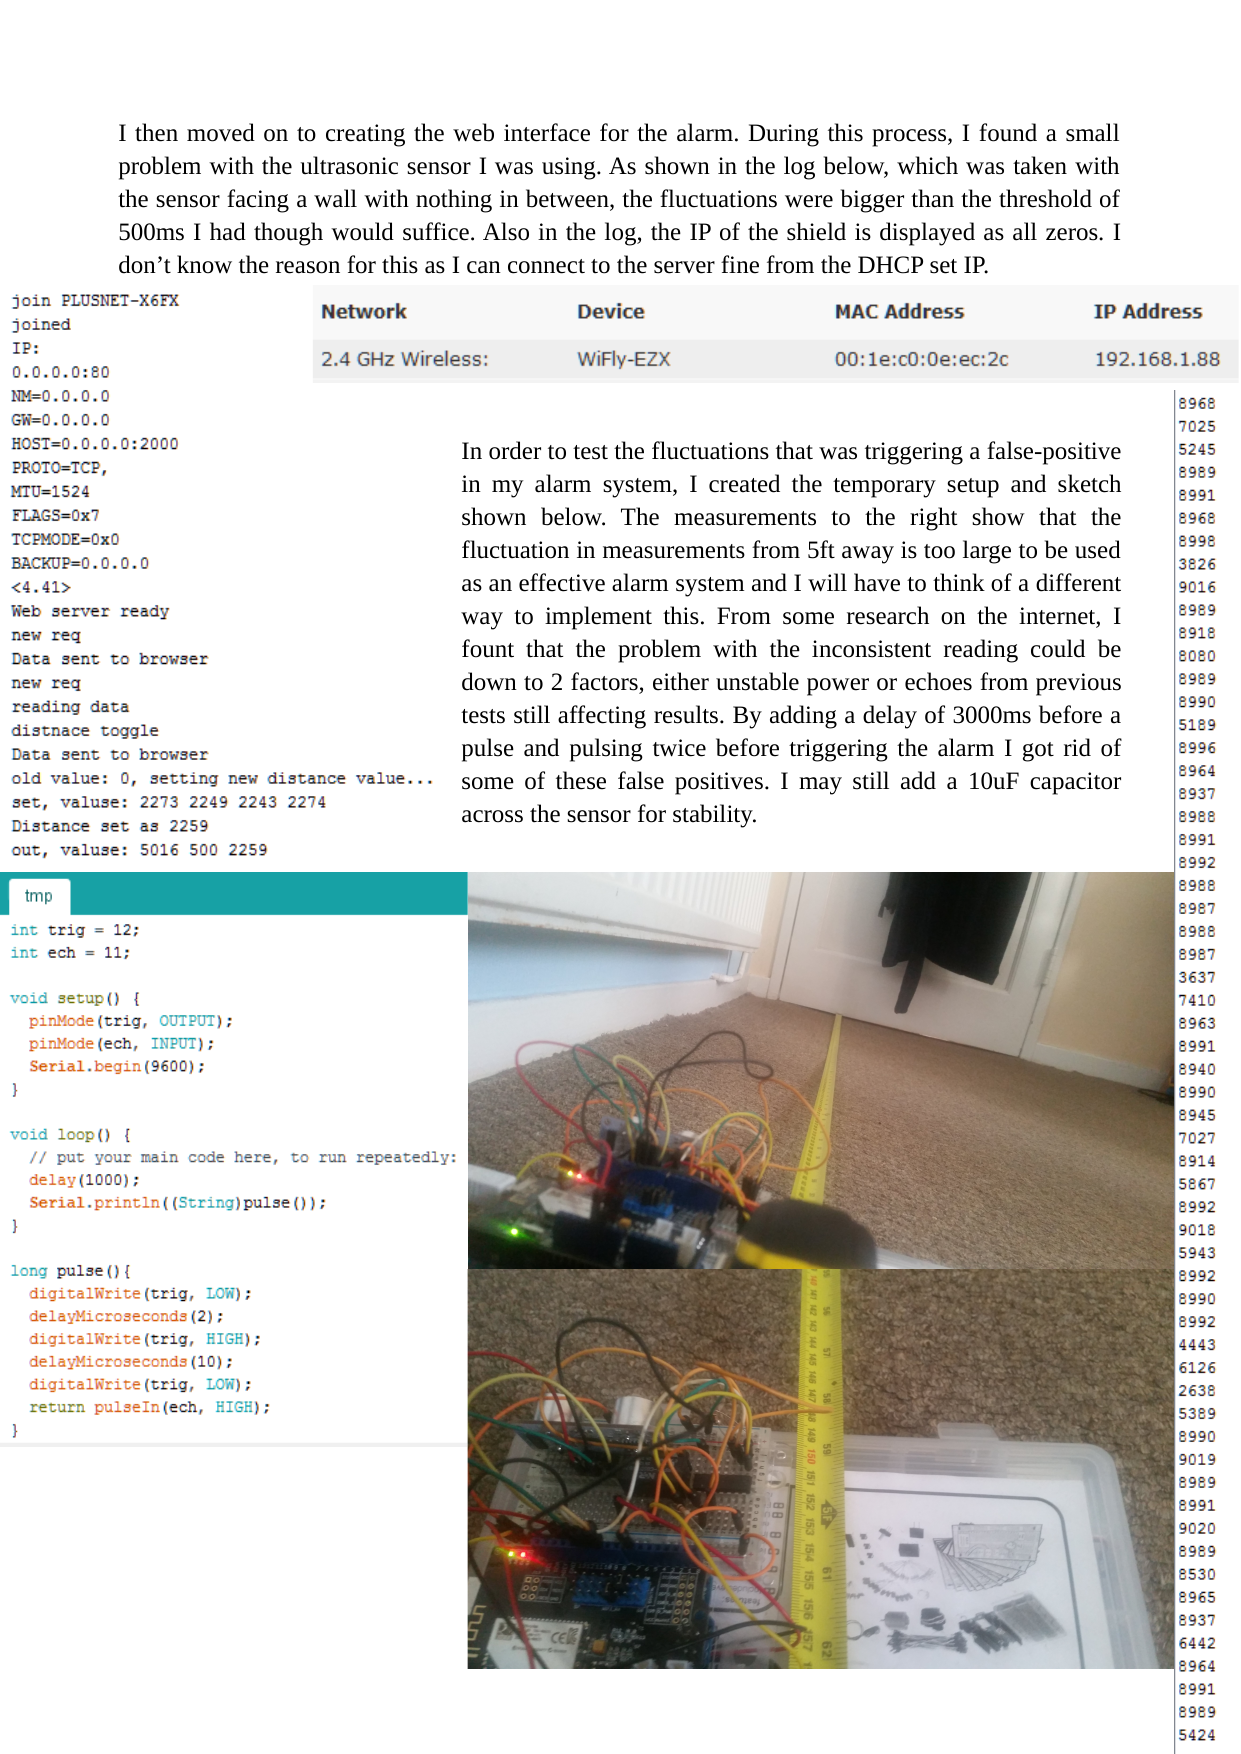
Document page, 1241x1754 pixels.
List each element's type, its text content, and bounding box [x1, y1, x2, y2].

picture [0, 285, 1239, 1754]
text In order to test the fluctuations that was triggering a false-positive in my alarm system, I created the temporary setup and sketch shown below. The measurements to the right show that the fluctuation in measurements from 5ft away is too large to be used as an effective alarm system and I will have to think of a different way to implement this. From some research on the internet, I fount that the problem with the inconsistent reading could be down to 2 factors, either unstable power or echoes from previous tests still affecting results. By adding a delay of 3000ms before a pulse and pulsing twice before triggering the alarm I got rid of some of these false positives. I may still add a 10uF capacitor across the sensor for stability. [462, 436, 1122, 828]
text I then moved on to creating the web interface for the alarm. During this process, I found a small problem with the ultrasonic sensor I was using. As shown in the log below, which was taken with the sensor facing a wall with nothing in between, the fluctuations were bigger than the threshold of 500ms I had though would suffice. Also in the log, the IP of the shield is displayed as all zeros. I don’t know the reason for this as I can connect to the server fine from the DHCP set IP. [118, 118, 1122, 279]
